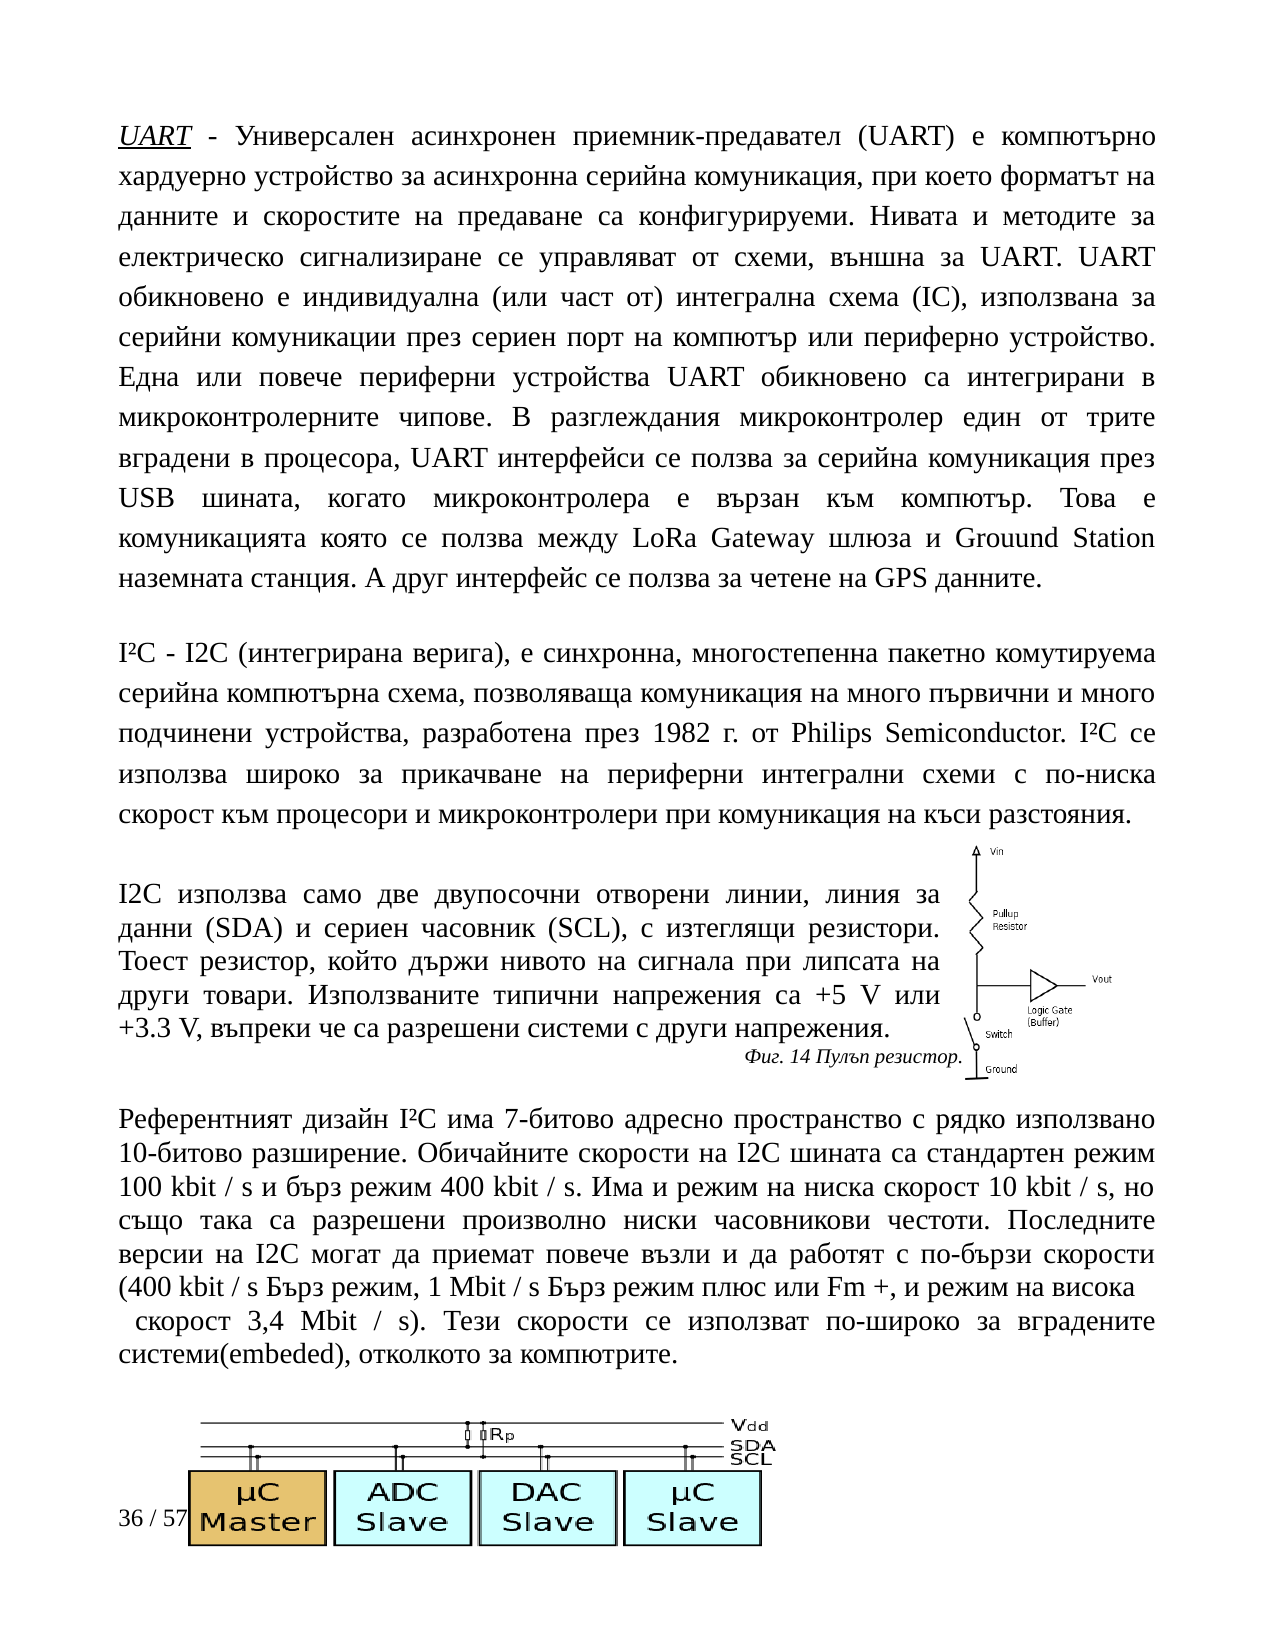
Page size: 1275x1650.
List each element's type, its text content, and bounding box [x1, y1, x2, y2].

picture [179, 1416, 781, 1561]
text Фиг. 14 Пулъп резистор. [118, 1044, 963, 1068]
text [1112, 1044, 1157, 1068]
text UART - Универсален асинхронен приемник-предавател (UART) е компютърно хардуерно устройство за асинхронна серийна комуникация, при което форматът на данните и скоростите на предаване са конфигурируеми. Нивата и методите за електрическо сигнализиране се управляват от схеми, външна за UART. UART обикновено е индивидуална (или част от) интегрална схема (IC), използвана за серийни комуникации през сериен порт на компютър или периферно устройство. Една или повече периферни устройства UART обикновено са интегрирани в микроконтролерните чипове. В разглеждания микроконтролер един от трите вградени в процесора, UART интерфейси се ползва за серийна комуникация през USB шината, когато микроконтролера е вързан към компютър. Това е комуникацията която се ползва между LoRа Gаtewаy шлюза и Grouund Station наземната станция. А друг интерфейс се ползва за четене на GPS данните. [118, 118, 1157, 594]
picture [963, 843, 1112, 1087]
text I2C използва само две двупосочни отворени линии, линия за данни (SDA) и сериен часовник (SCL), с изтеглящи резистори. Тоест резистор, който държи нивото на сигнала при липсата на други товари. Използваните типични напрежения са +5 V или +3.3 V, въпреки че са разрешени системи с други напрежения. [118, 876, 941, 1044]
text Референтният дизайн I²C има 7-битово адресно пространство с рядко използвано 10-битово разширение. Обичайните скорости на I2C шината са стандартен режим 100 kbit / s и бърз режим 400 kbit / s. Има и режим на ниска скорост 10 kbit / s, но също така са разрешени произволно ниски часовникови честоти. Последните версии на I2C могат да приемат повече възли и да работят с по-бързи скорости (400 kbit / s Бърз режим, 1 Mbit / s Бърз режим плюс или Fm +, и режим на висока [118, 1068, 1157, 1303]
text скорост 3,4 Mbit / s). Тези скорости се използват по-широко за вградените системи(embeded), отколкото за компютрите. [118, 1303, 1157, 1370]
text I²C - I2C (интегрирана верига), е синхронна, многостепенна пакетно комутируема серийна компютърна схема, позволяваща комуникация на много първични и много подчинени устройства, разработена през 1982 г. от Philips Semiconductor. I²C се използва широко за прикачване на периферни интегрални схеми с по-ниска скорост към процесори и микроконтролери при комуникация на къси разстояния. [118, 635, 1157, 829]
